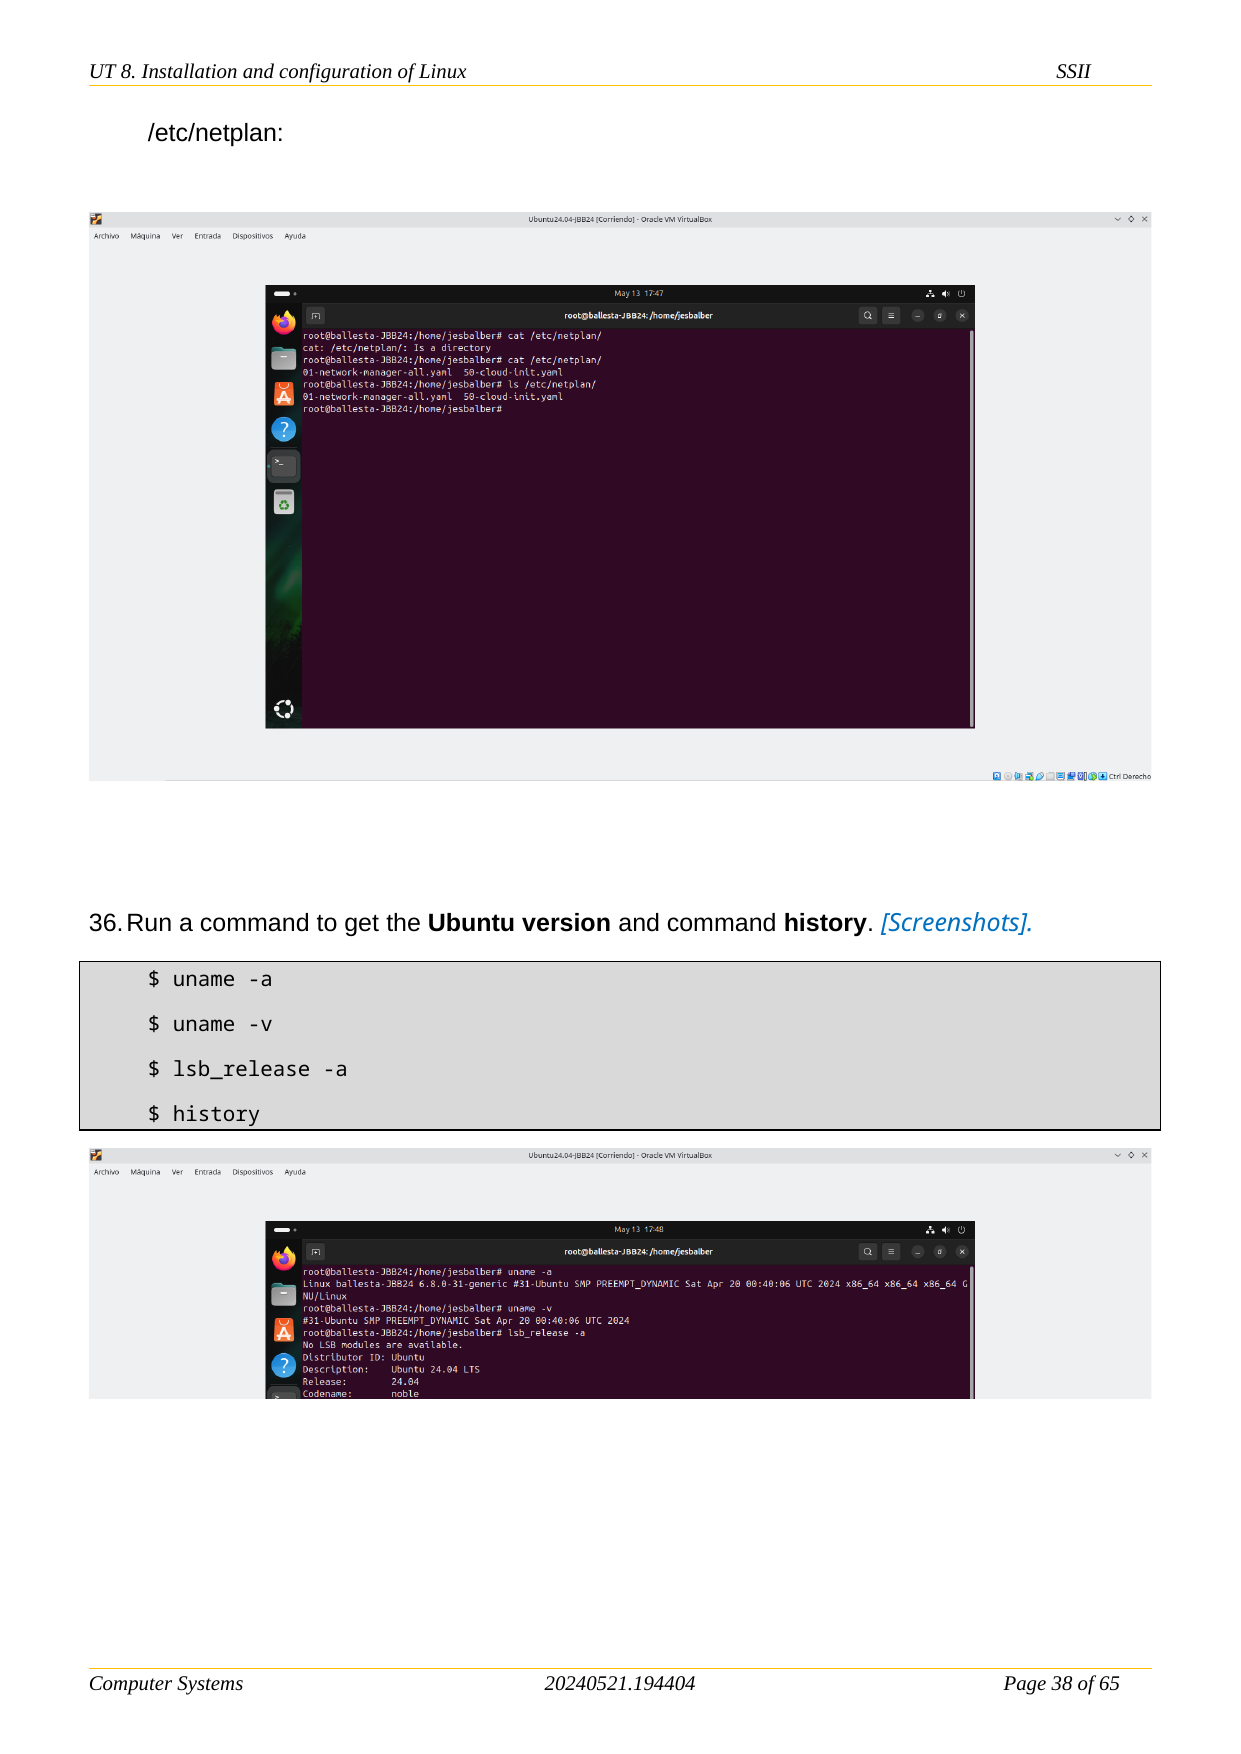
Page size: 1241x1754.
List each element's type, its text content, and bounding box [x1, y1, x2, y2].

text $ uname -a [80, 962, 1160, 992]
picture [88, 211, 1152, 781]
text $ lsb_release -a [80, 1051, 1160, 1082]
text $ uname -v [80, 1006, 1160, 1037]
text /etc/netplan: [89, 118, 1152, 147]
list Run a command to get the Ubuntu version and command history. [Screenshots]. [89, 905, 1152, 939]
picture [88, 1147, 1152, 1399]
text $ history [80, 1096, 1160, 1129]
